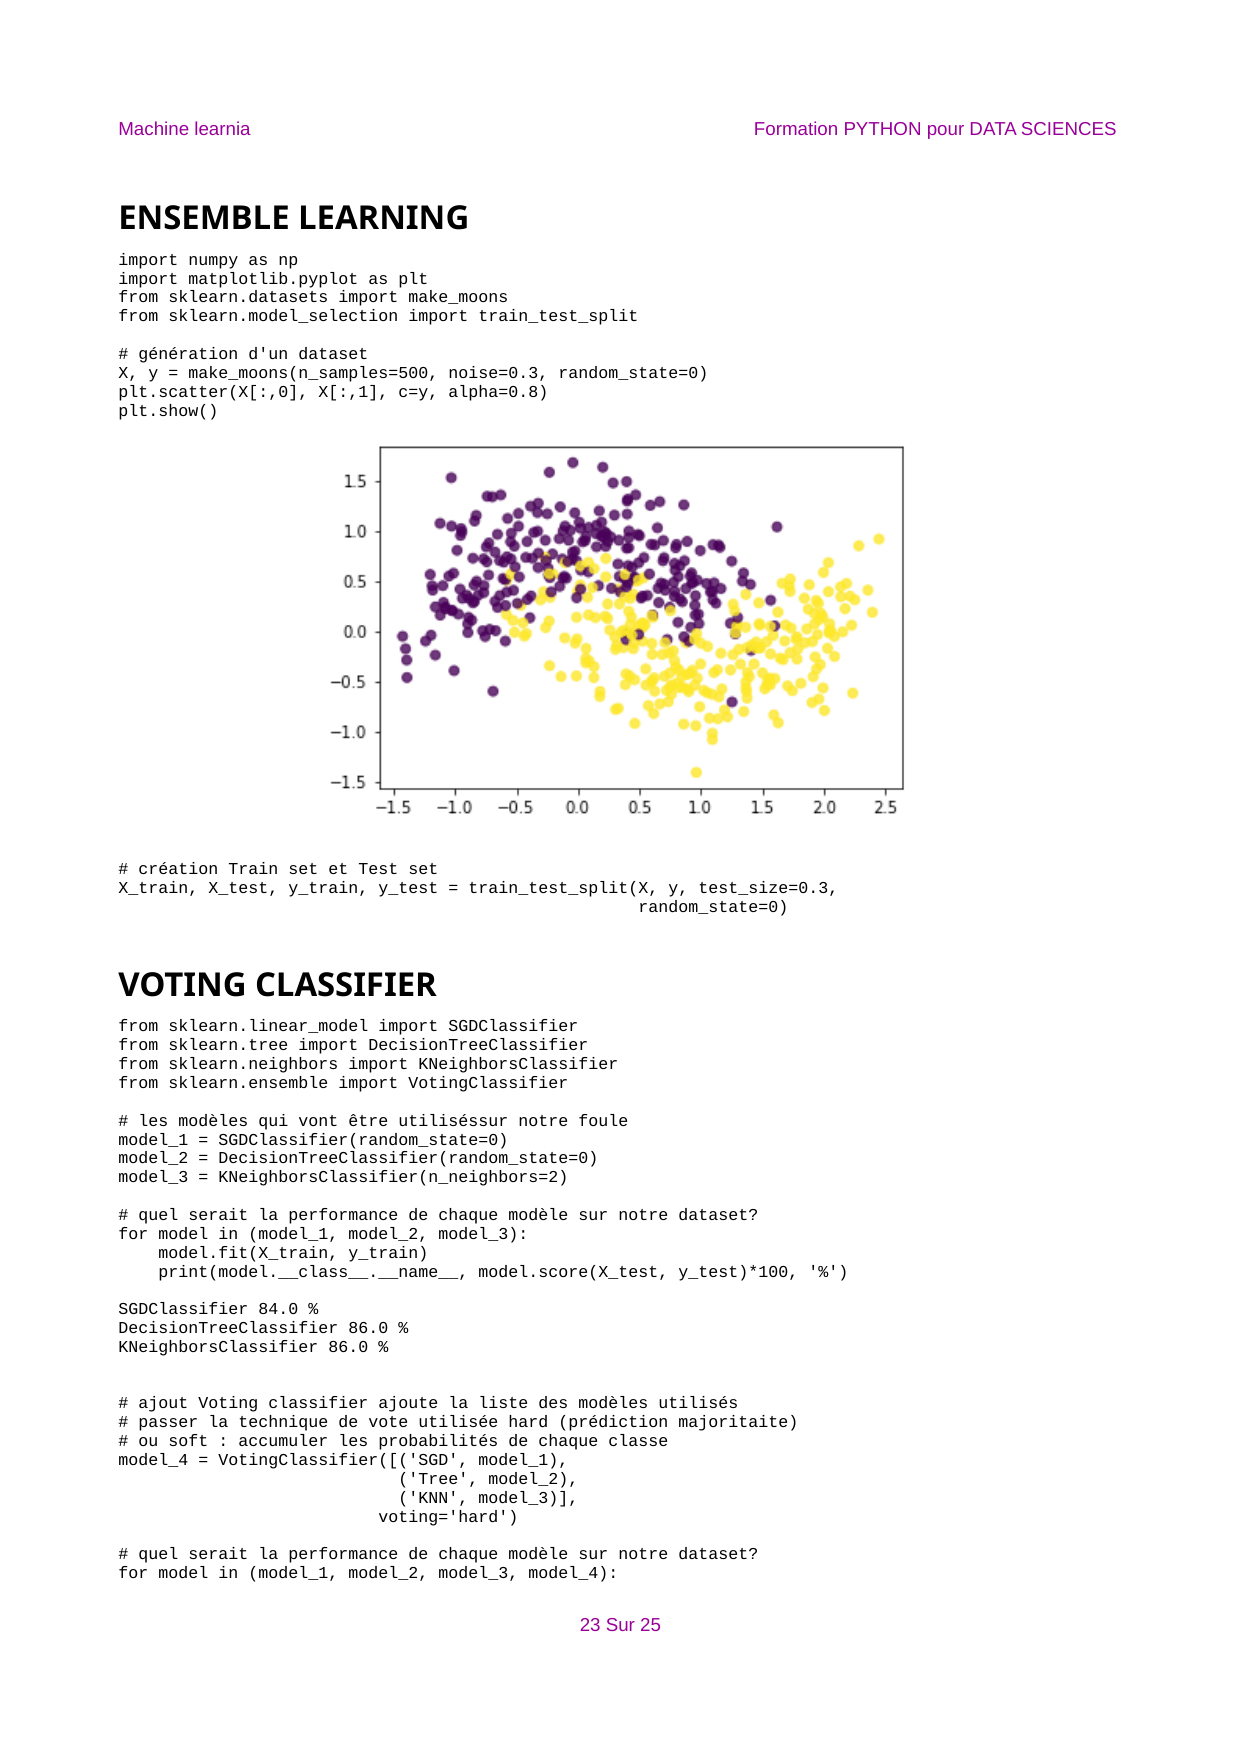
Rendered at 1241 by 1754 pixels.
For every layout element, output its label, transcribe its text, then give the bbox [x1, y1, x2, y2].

text X, y = make_moons(n_samples=500, noise=0.3, random_state=0) [118, 364, 1122, 383]
text model_3 = KNeighborsClassifier(n_neighbors=2) [118, 1169, 1122, 1188]
text import numpy as np [118, 251, 1122, 270]
text from sklearn.neighbors import KNeighborsClassifier [118, 1056, 1122, 1074]
text for model in (model_1, model_2, model_3, model_4): [118, 1565, 1122, 1584]
text # passer la technique de vote utilisée hard (prédiction majoritaite) [118, 1414, 1122, 1433]
text model_2 = DecisionTreeClassifier(random_state=0) [118, 1150, 1122, 1169]
text # les modèles qui vont être utiliséssur notre foule [118, 1112, 1122, 1131]
text # quel serait la performance de chaque modèle sur notre dataset? [118, 1546, 1122, 1565]
text from sklearn.ensemble import VotingClassifier [118, 1074, 1122, 1093]
text import matplotlib.pyplot as plt [118, 270, 1122, 289]
text ('Tree', model_2), [118, 1471, 1122, 1489]
text for model in (model_1, model_2, model_3): [118, 1225, 1122, 1244]
text from sklearn.linear_model import SGDClassifier [118, 1018, 1122, 1037]
text print(model.__class__.__name__, model.score(X_test, y_test)*100, '%') [118, 1263, 1122, 1282]
text DecisionTreeClassifier 86.0 % [118, 1320, 1122, 1338]
text plt.show() [118, 402, 1122, 421]
text model_4 = VotingClassifier([('SGD', model_1), [118, 1452, 1122, 1471]
text voting='hard') [118, 1508, 1122, 1527]
text # création Train set et Test set [118, 860, 1122, 879]
text random_state=0) [118, 898, 1122, 917]
subtitle VOTING CLASSIFIER [118, 961, 1122, 1006]
text model_1 = SGDClassifier(random_state=0) [118, 1131, 1122, 1150]
text from sklearn.model_selection import train_test_split [118, 308, 1122, 327]
text ('KNN', model_3)], [118, 1489, 1122, 1508]
text X_train, X_test, y_train, y_test = train_test_split(X, y, test_size=0.3, [118, 879, 1122, 898]
picture [325, 440, 915, 823]
text from sklearn.tree import DecisionTreeClassifier [118, 1037, 1122, 1056]
text plt.scatter(X[:,0], X[:,1], c=y, alpha=0.8) [118, 383, 1122, 402]
text # génération d'un dataset [118, 346, 1122, 364]
text from sklearn.datasets import make_moons [118, 289, 1122, 308]
text model.fit(X_train, y_train) [118, 1244, 1122, 1263]
text KNeighborsClassifier 86.0 % [118, 1338, 1122, 1357]
subtitle ENSEMBLE LEARNING [118, 194, 1122, 239]
text # ou soft : accumuler les probabilités de chaque classe [118, 1433, 1122, 1452]
text # quel serait la performance de chaque modèle sur notre dataset? [118, 1207, 1122, 1225]
text SGDClassifier 84.0 % [118, 1301, 1122, 1320]
text # ajout Voting classifier ajoute la liste des modèles utilisés [118, 1395, 1122, 1414]
